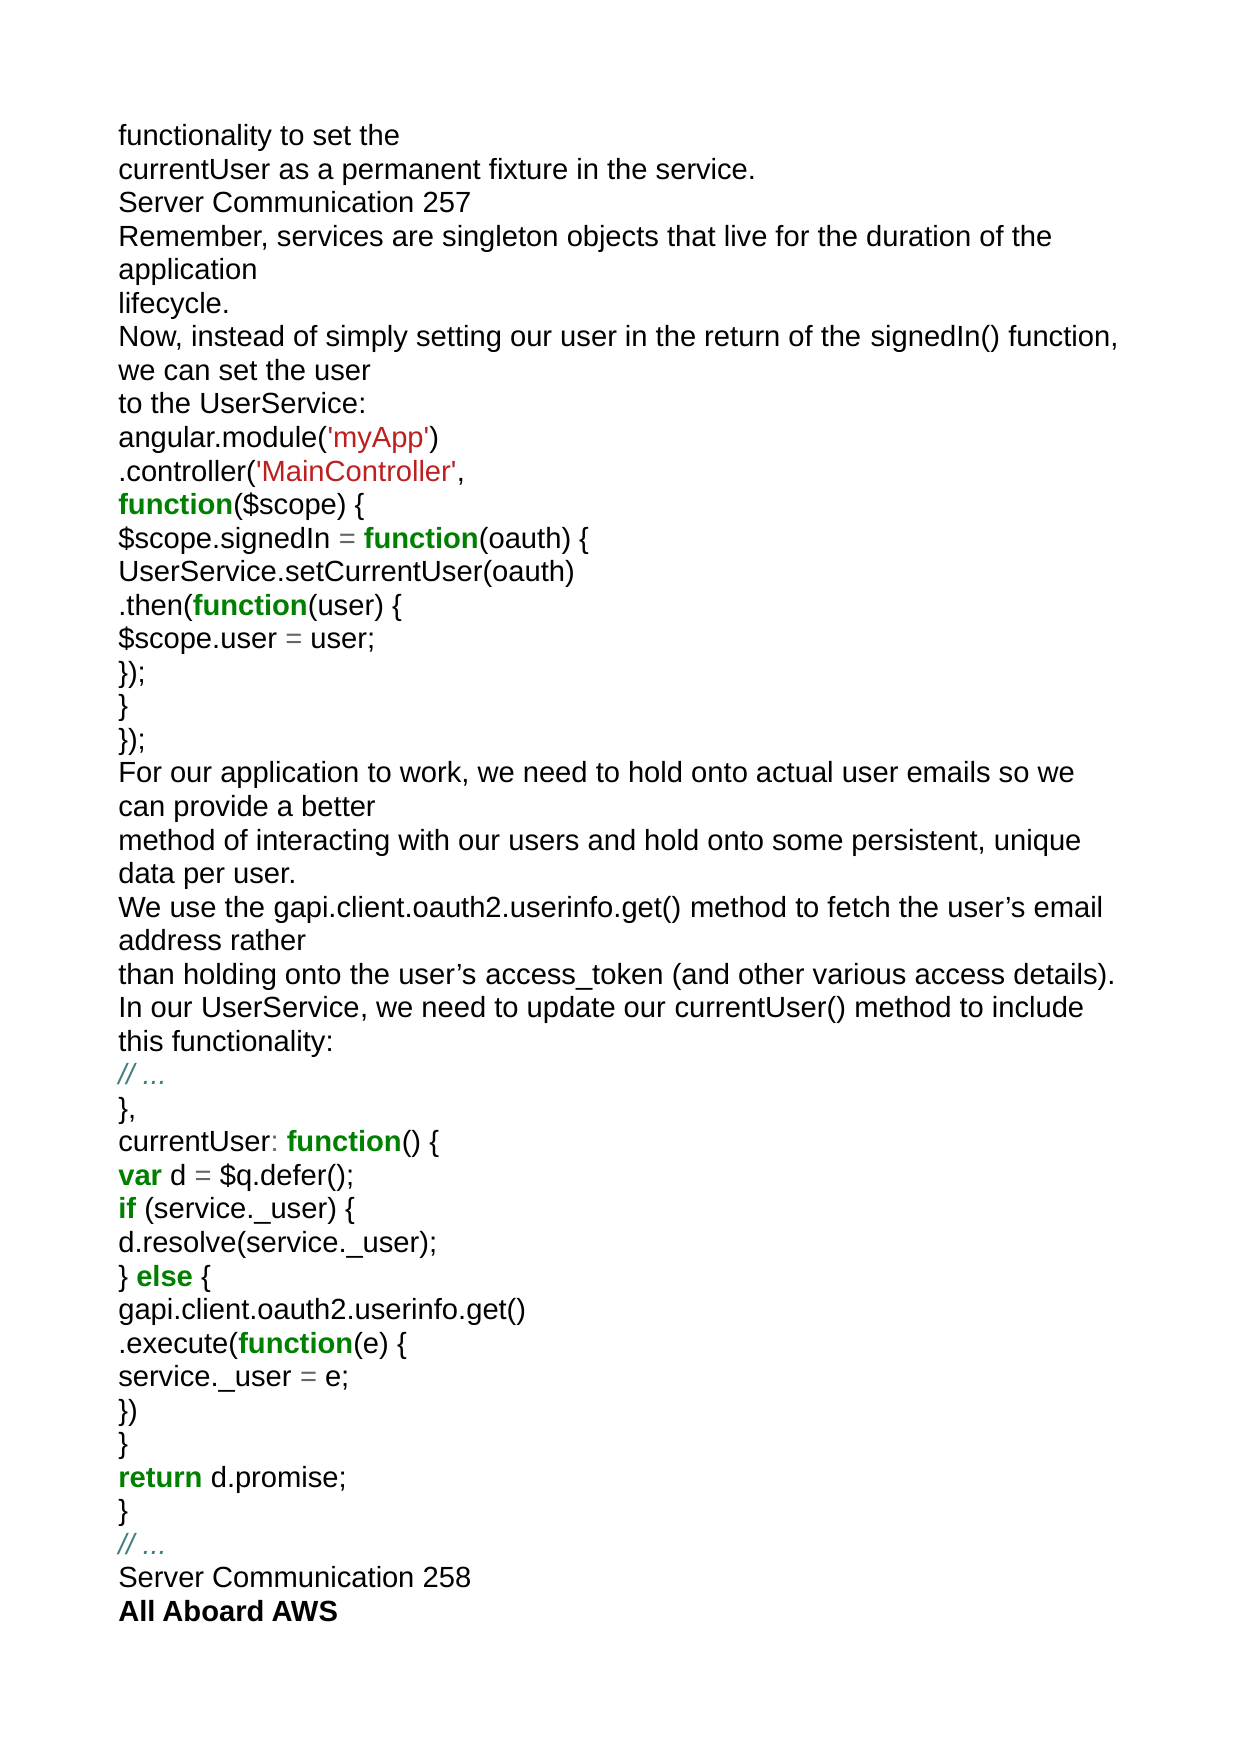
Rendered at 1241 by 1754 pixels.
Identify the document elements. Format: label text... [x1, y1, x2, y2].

text lifecycle. [118, 286, 1122, 319]
text currentUser: function() { [118, 1124, 1122, 1158]
text }) [118, 1393, 1122, 1426]
text currentUser as a permanent fixture in the service. [118, 152, 1122, 185]
text }, [118, 1091, 1122, 1124]
text We use the gapi.client.oauth2.userinfo.get() method to fetch the user’s email address rather [118, 889, 1122, 957]
text $scope.signedIn = function(oauth) { [118, 521, 1122, 554]
text Remember, services are singleton objects that live for the duration of the application [118, 219, 1122, 286]
text to the UserService: [118, 386, 1122, 420]
text d.resolve(service._user); [118, 1225, 1122, 1258]
text angular.module('myApp') [118, 420, 1122, 453]
text }); [118, 655, 1122, 688]
text In our UserService, we need to update our currentUser() method to include this functionality: [118, 990, 1122, 1057]
text } [118, 1426, 1122, 1460]
text return d.promise; [118, 1460, 1122, 1493]
text service._user = e; [118, 1359, 1122, 1393]
text functionality to set the [118, 118, 1122, 152]
text var d = $q.defer(); [118, 1158, 1122, 1191]
text Server Communication 257 [118, 185, 1122, 219]
text UserService.setCurrentUser(oauth) [118, 554, 1122, 588]
text All Aboard AWS [118, 1594, 1122, 1627]
text .execute(function(e) { [118, 1326, 1122, 1359]
text method of interacting with our users and hold onto some persistent, unique data per user. [118, 822, 1122, 889]
text // ... [118, 1527, 1122, 1560]
text // ... [118, 1057, 1122, 1091]
text } [118, 688, 1122, 722]
text Server Communication 258 [118, 1560, 1122, 1594]
text .controller('MainController', [118, 453, 1122, 487]
text } else { [118, 1258, 1122, 1292]
text if (service._user) { [118, 1191, 1122, 1225]
text gapi.client.oauth2.userinfo.get() [118, 1292, 1122, 1326]
text Now, instead of simply setting our user in the return of the signedIn() function, we can set the user [118, 319, 1122, 386]
text For our application to work, we need to hold onto actual user emails so we can provide a better [118, 755, 1122, 822]
text } [118, 1493, 1122, 1527]
text than holding onto the user’s access_token (and other various access details). [118, 957, 1122, 990]
text $scope.user = user; [118, 621, 1122, 655]
text function($scope) { [118, 487, 1122, 521]
text }); [118, 722, 1122, 755]
text .then(function(user) { [118, 588, 1122, 621]
